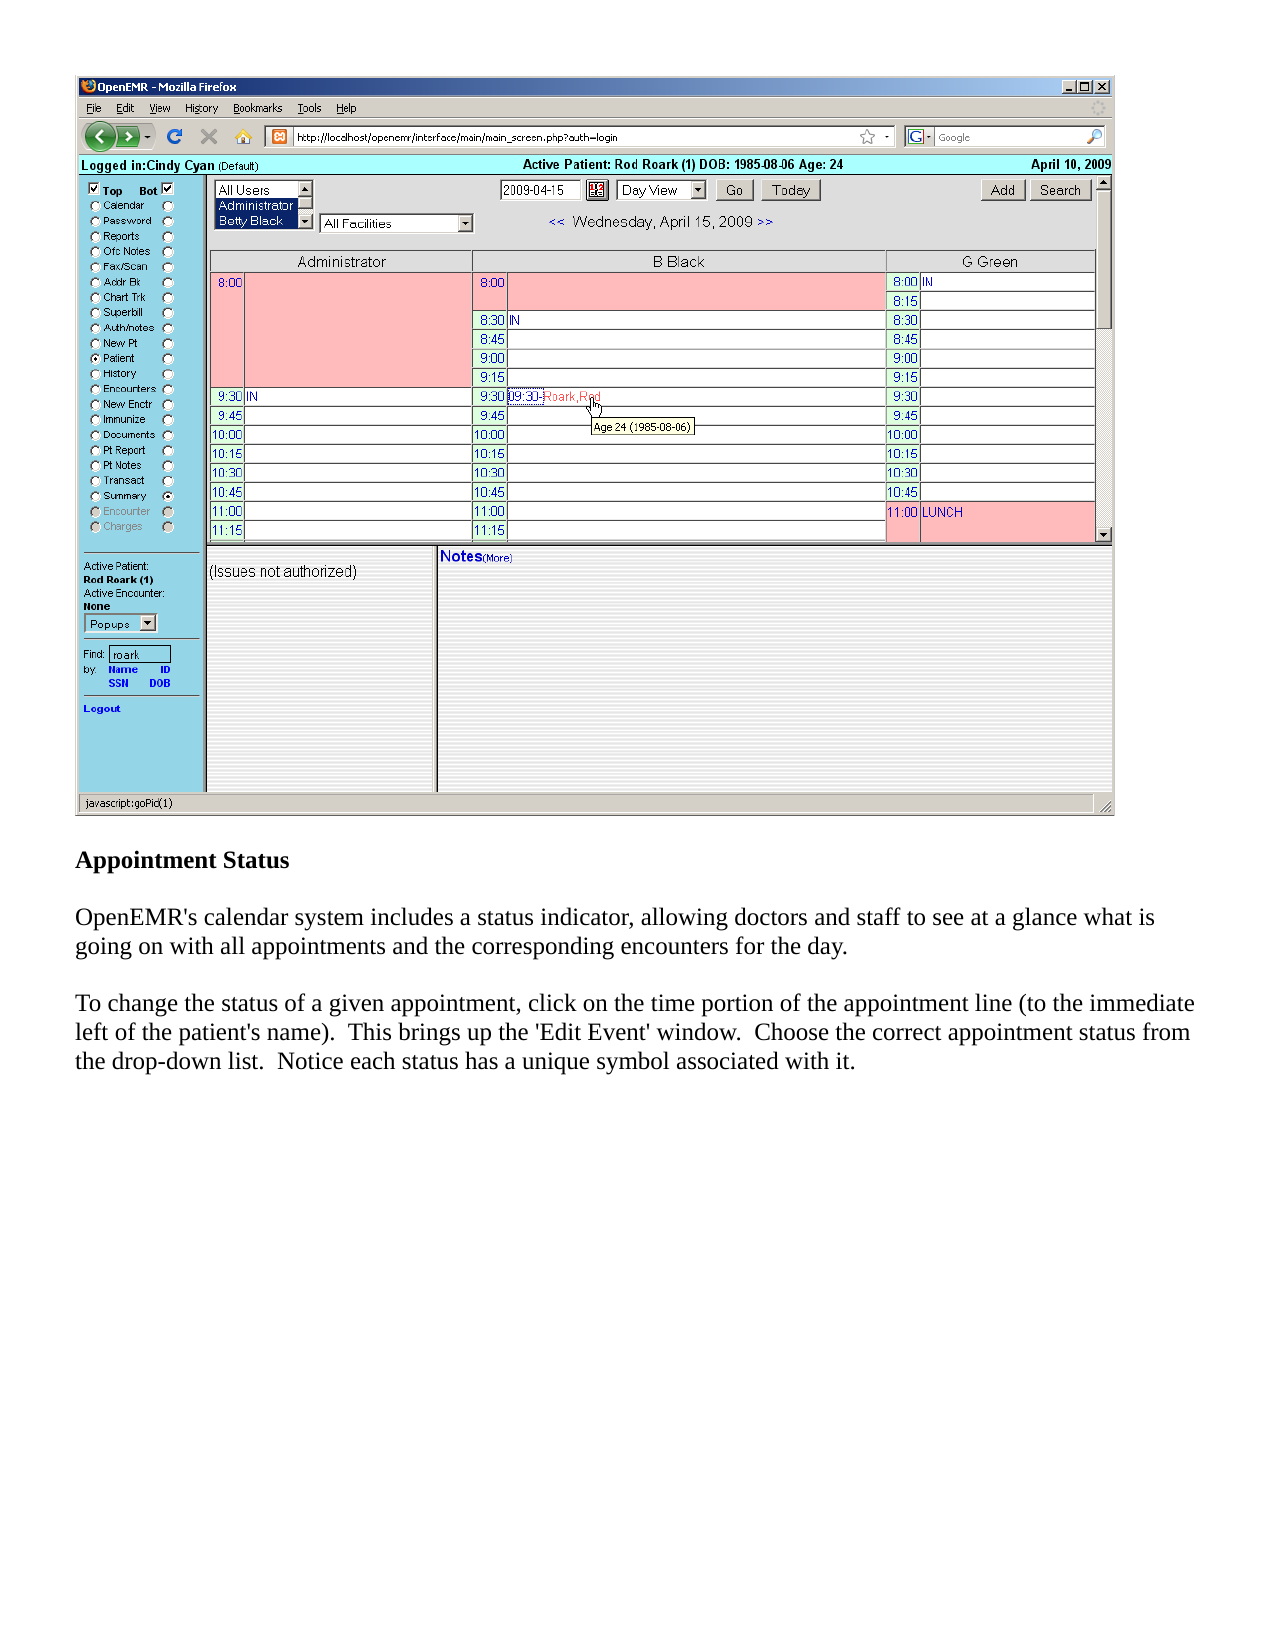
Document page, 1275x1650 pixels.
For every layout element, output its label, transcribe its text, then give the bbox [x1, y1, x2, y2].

text To change the status of a given appointment, click on the time portion of the appointment line (to the immediate left of the patient's name). This brings up the 'Edit Event' window. Choose the correct appointment status from the drop-down list. Notice each status has a unique symbol associated with it. [75, 988, 1200, 1075]
text Appointment Status [75, 845, 1200, 873]
text OpenEMR's calendar system includes a status indicator, allowing doctors and staff to see at a glance what is going on with all appointments and the corresponding encounters for the day. [75, 902, 1200, 960]
picture [75, 75, 1115, 816]
